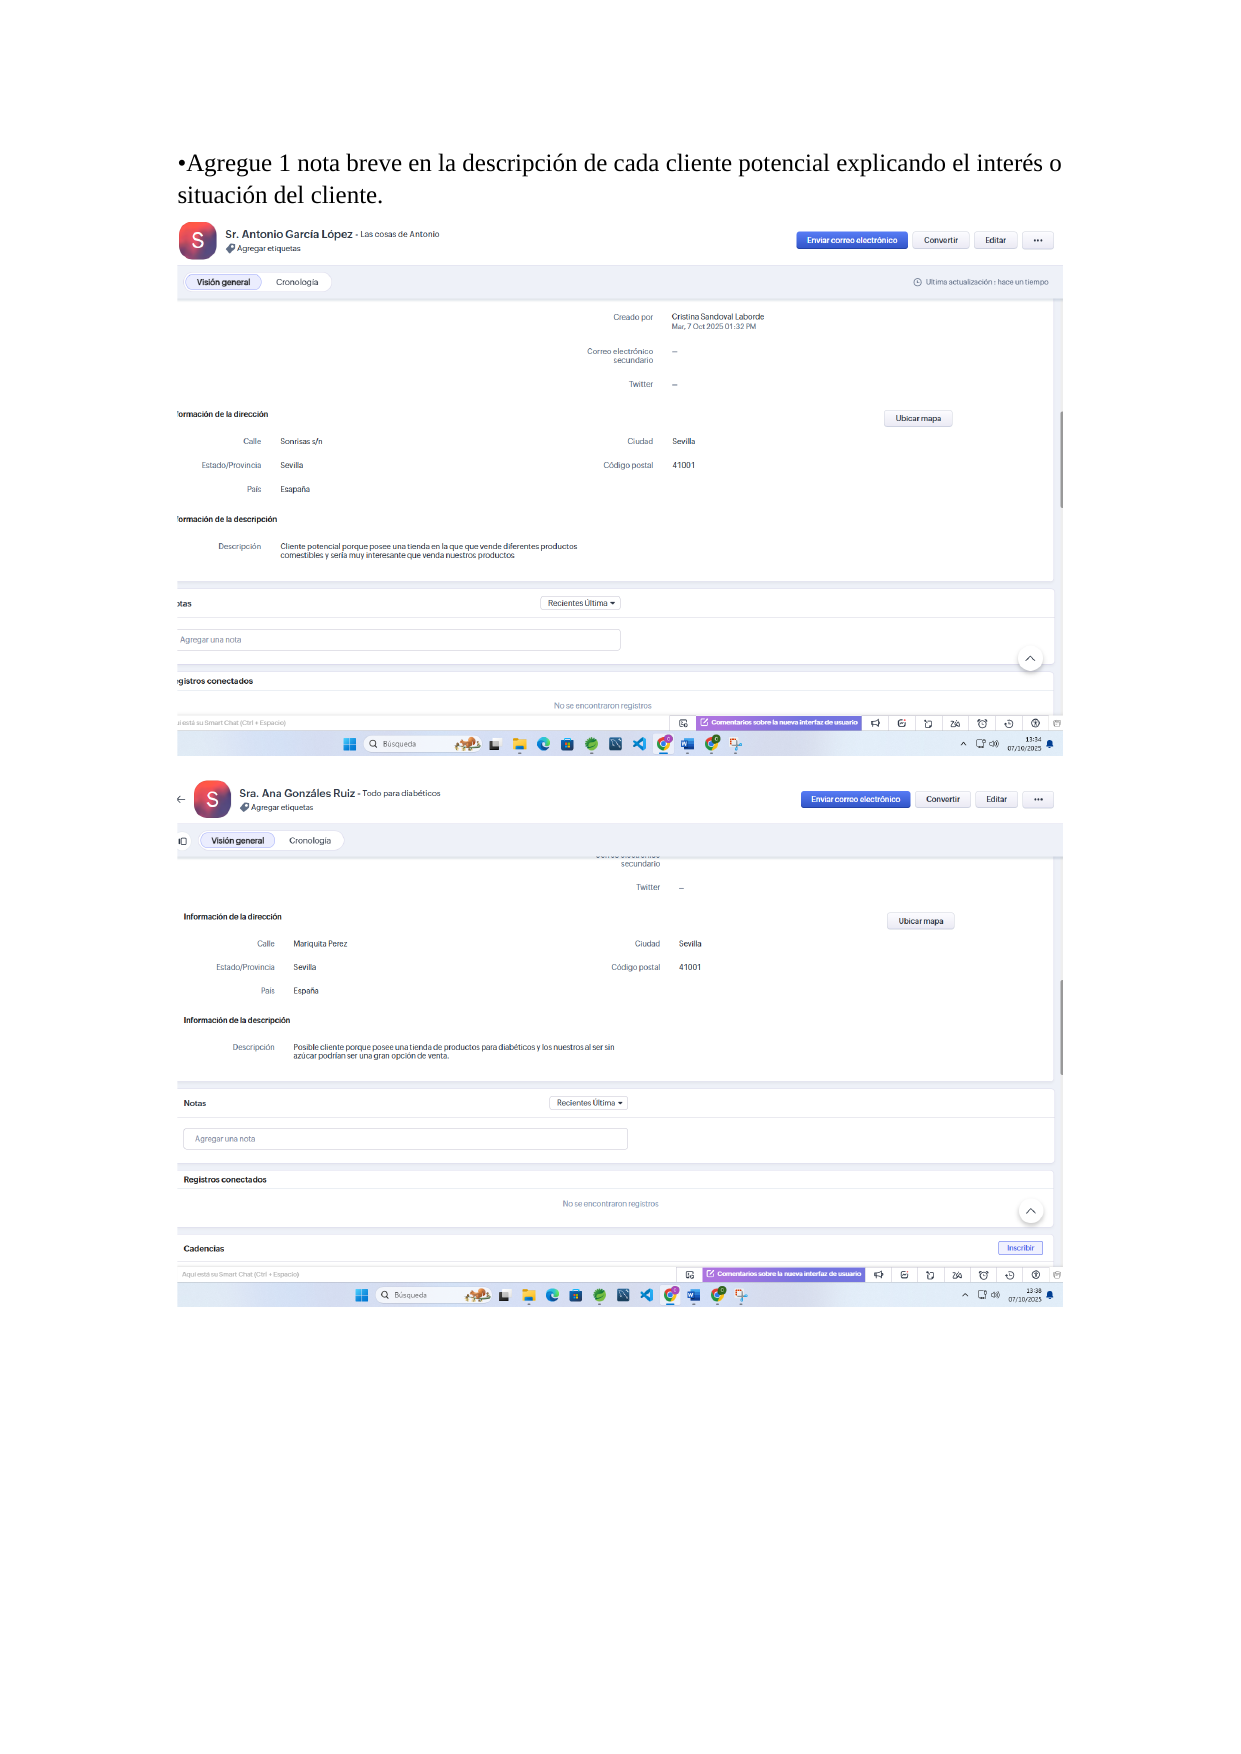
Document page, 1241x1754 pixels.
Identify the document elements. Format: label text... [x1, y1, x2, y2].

subtitle •Agregue 1 nota breve en la descripción de cada cliente potencial explicando el interés o situación del cliente. [177, 148, 1063, 209]
